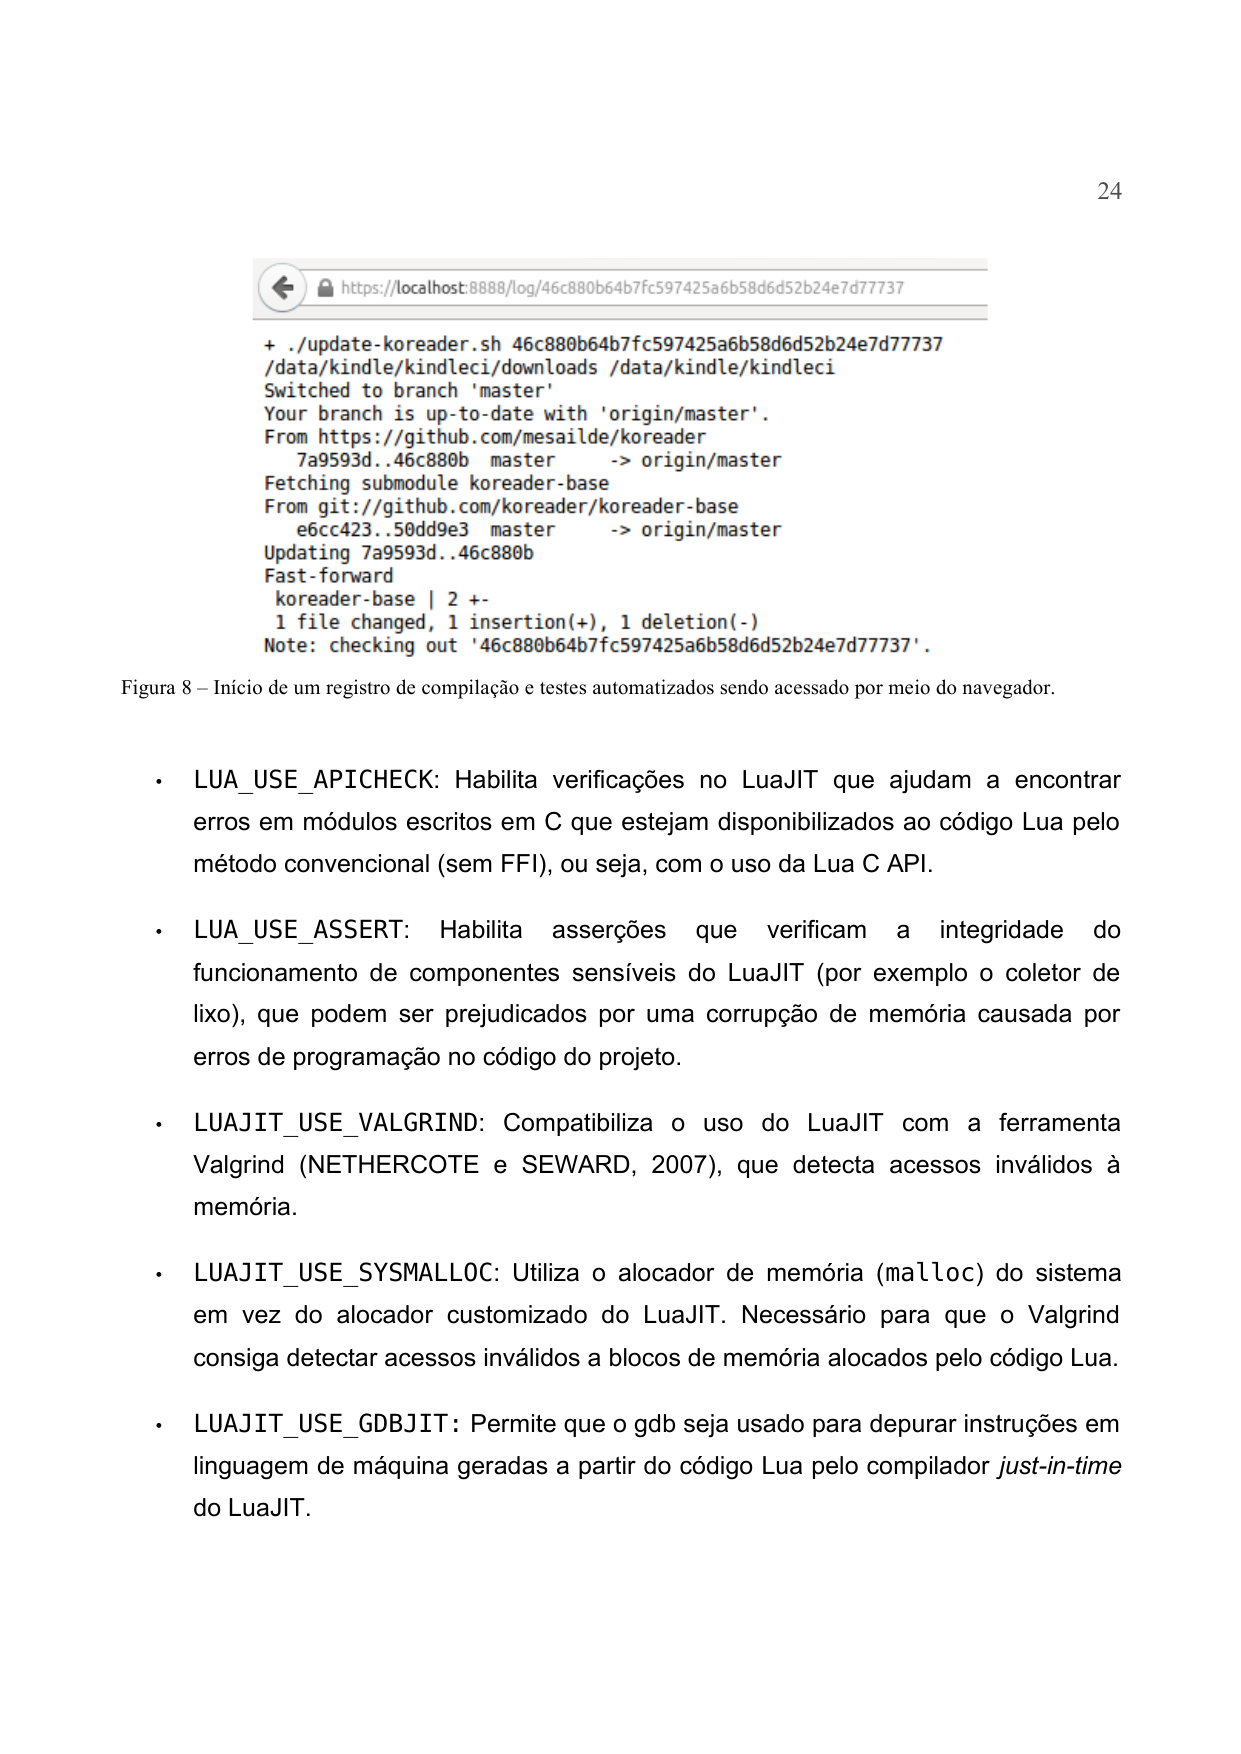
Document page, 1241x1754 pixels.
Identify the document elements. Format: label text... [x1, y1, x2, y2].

text [121, 236, 1119, 249]
list LUA_USE_ASSERT: Habilita asserções que verificam a integridade do funcionamento de componentes sensíveis do LuaJIT (por exemplo o coletor de lixo), que podem ser prejudicados por uma corrupção de memória causada por erros de programação no código do projeto. [156, 916, 1122, 1070]
picture [252, 258, 988, 677]
list LUAJIT_USE_VALGRIND: Compatibiliza o uso do LuaJIT com a ferramenta Valgrind (NETHERCOTE e SEWARD, 2007), que detecta acessos inválidos à memória. [156, 1108, 1122, 1221]
list LUAJIT_USE_GDBJIT: Permite que o gdb seja usado para depurar instruções em linguagem de máquina geradas a partir do código Lua pelo compilador just-in-time do LuaJIT. [156, 1409, 1122, 1522]
text Figura 8 – Início de um registro de compilação e testes automatizados sendo acessado por meio do navegador. [121, 249, 1119, 699]
list LUA_USE_APICHECK: Habilita verificações no LuaJIT que ajudam a encontrar erros em módulos escritos em C que estejam disponibilizados ao código Lua pelo método convencional (sem FFI), ou seja, com o uso da Lua C API. [156, 236, 1122, 878]
text [121, 699, 1119, 751]
list LUAJIT_USE_SYSMALLOC: Utiliza o alocador de memória (malloc) do sistema em vez do alocador customizado do LuaJIT. Necessário para que o Valgrind consiga detectar acessos inválidos a blocos de memória alocados pelo código Lua. [156, 1258, 1122, 1371]
